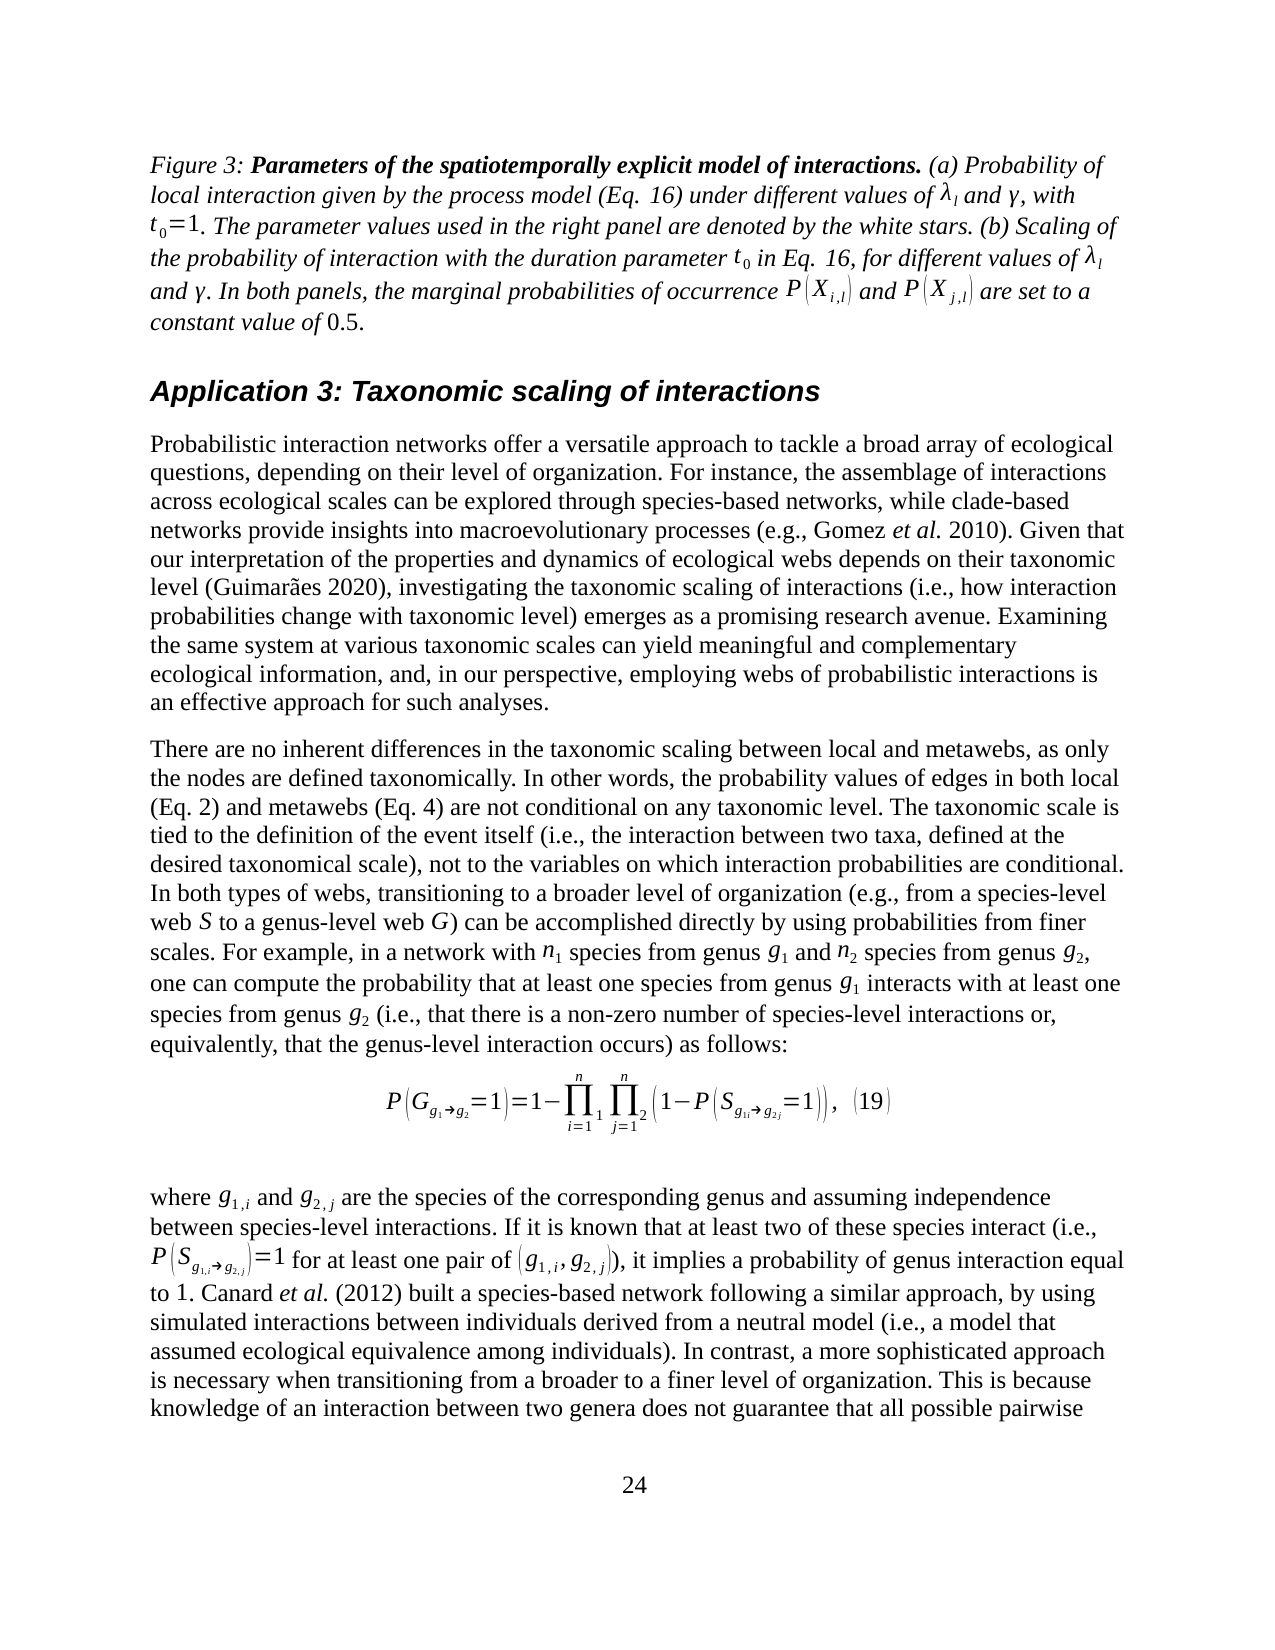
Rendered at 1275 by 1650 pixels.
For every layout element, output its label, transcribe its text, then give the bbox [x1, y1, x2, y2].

text There are no inherent differences in the taxonomic scaling between local and metawebs, as only the nodes are defined taxonomically. In other words, the probability values of edges in both local (Eq. 2) and metawebs (Eq. 4) are not conditional on any taxonomic level. The taxonomic scale is tied to the definition of the event itself (i.e., the interaction between two taxa, defined at the desired taxonomical scale), not to the variables on which interaction probabilities are conditional. In both types of webs, transitioning to a broader level of organization (e.g., from a species-level web to a genus-level web ) can be accomplished directly by using probabilities from finer scales. For example, in a network with species from genus and species from genus , one can compute the probability that at least one species from genus interacts with at least one species from genus (i.e., that there is a non-zero number of species-level interactions or, equivalently, that the genus-level interaction occurs) as follows: [150, 734, 1125, 1058]
text where and are the species of the corresponding genus and assuming independence between species-level interactions. If it is known that at least two of these species interact (i.e., for at least one pair of ), it implies a probability of genus interaction equal to . Canard et al. (2012) built a species-based network following a similar approach, by using simulated interactions between individuals derived from a neutral model (i.e., a model that assumed ecological equivalence among individuals). In contrast, a more sophisticated approach is necessary when transitioning from a broader to a finer level of organization. This is because knowledge of an interaction between two genera does not guarantee that all possible pairwise combinations of their species will also interact. One possible method is to build a finer-scale network by generating probabilities of interactions through random sampling from a beta distribution, parameterized by the broader-scale network. [150, 1181, 1125, 1422]
text Probabilistic interaction networks offer a versatile approach to tackle a broad array of ecological questions, depending on their level of organization. For instance, the assemblage of interactions across ecological scales can be explored through species-based networks, while clade-based networks provide insights into macroevolutionary processes (e.g., Gomez et al. 2010). Given that our interpretation of the properties and dynamics of ecological webs depends on their taxonomic level (Guimarães 2020), investigating the taxonomic scaling of interactions (i.e., how interaction probabilities change with taxonomic level) emerges as a promising research avenue. Examining the same system at various taxonomic scales can yield meaningful and complementary ecological information, and, in our perspective, employing webs of probabilistic interactions is an effective approach for such analyses. [150, 429, 1125, 716]
subtitle Application 3: Taxonomic scaling of interactions [150, 374, 1125, 407]
text Figure 3: Parameters of the spatiotemporally explicit model of interactions. (a) Probability of local interaction given by the process model (Eq. 16) under different values of and , with . The parameter values used in the right panel are denoted by the white stars. (b) Scaling of the probability of interaction with the duration parameter in Eq. 16, for different values of and . In both panels, the marginal probabilities of occurrence and are set to a constant value of . [150, 150, 1125, 336]
